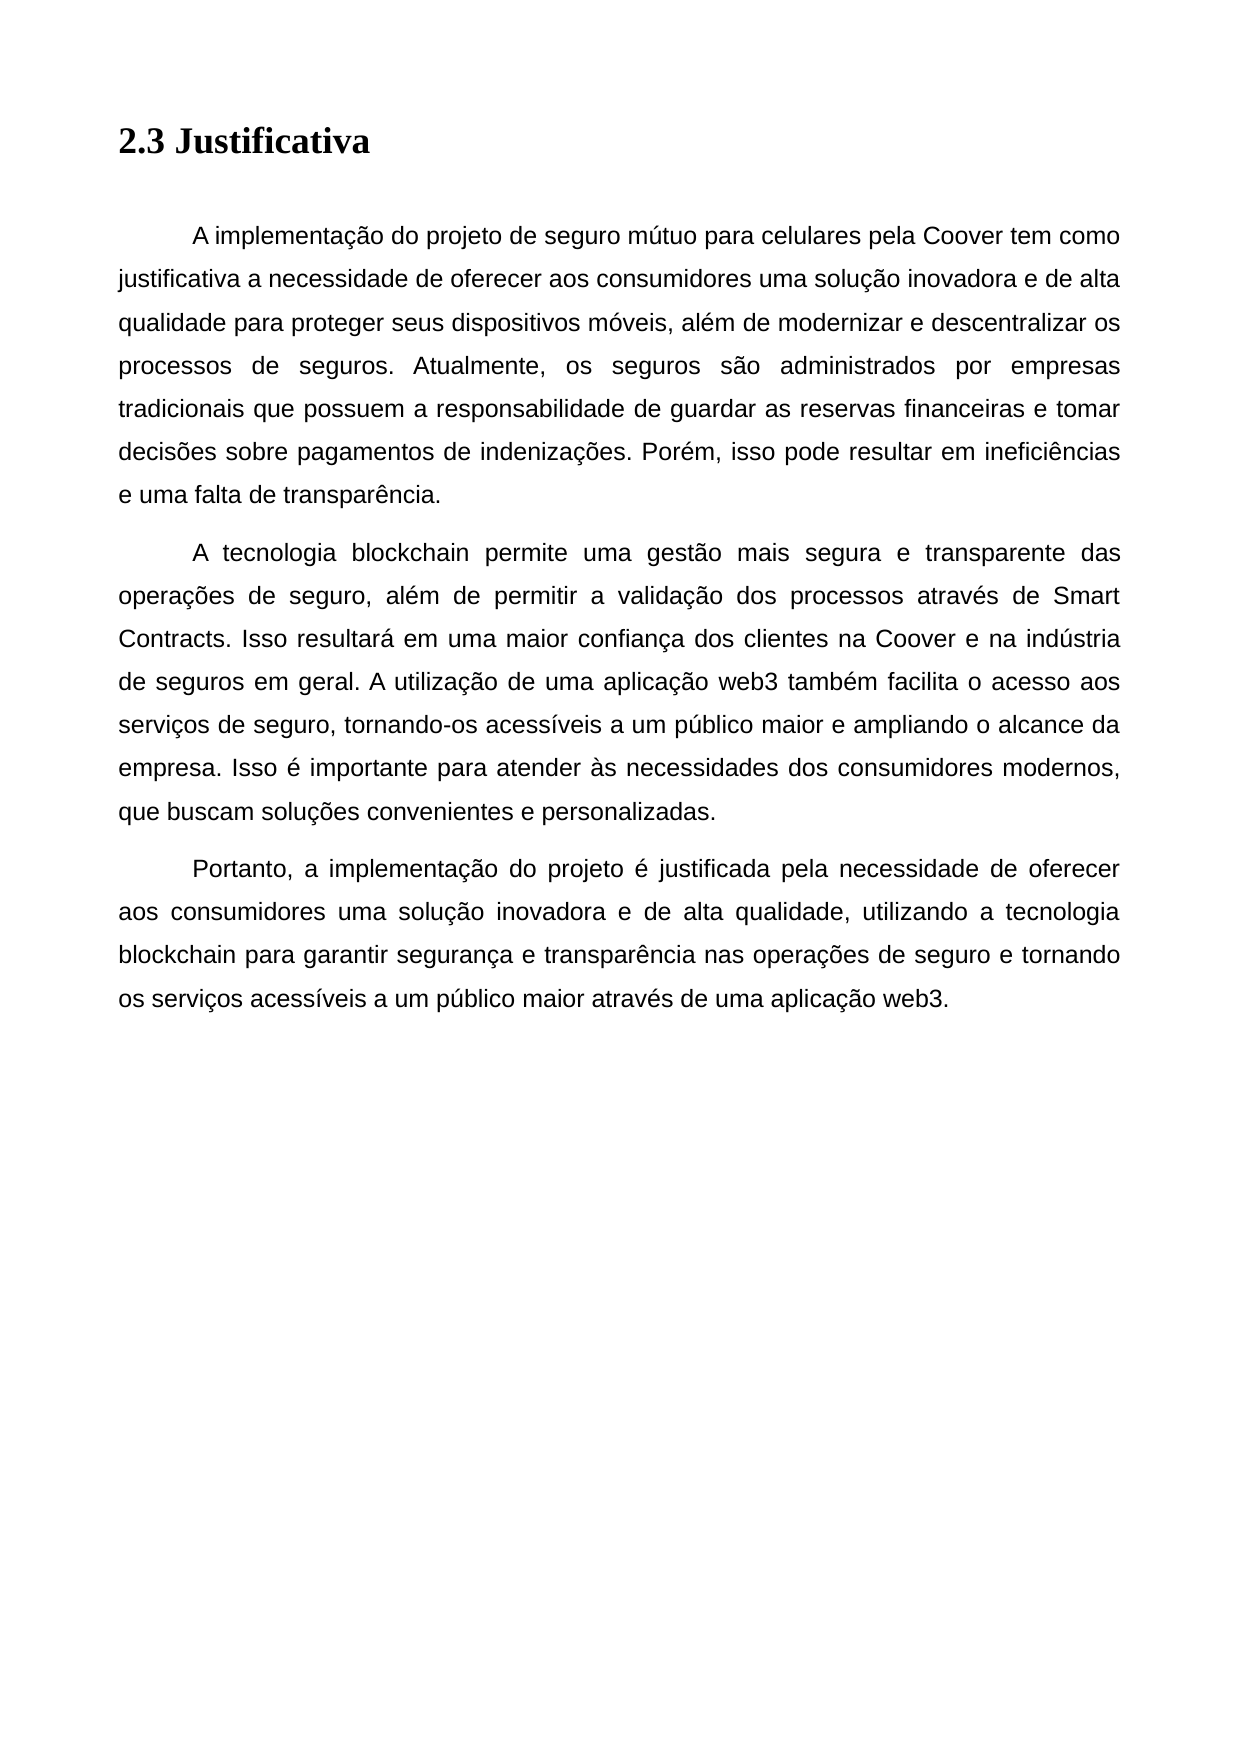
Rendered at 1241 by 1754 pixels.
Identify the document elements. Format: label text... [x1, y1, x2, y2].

subtitle 2.3 Justificativa [118, 118, 1122, 161]
text A tecnologia blockchain permite uma gestão mais segura e transparente das operações de seguro, além de permitir a validação dos processos através de Smart Contracts. Isso resultará em uma maior confiança dos clientes na Coover e na indústria de seguros em geral. A utilização de uma aplicação web3 também facilita o acesso aos serviços de seguro, tornando-os acessíveis a um público maior e ampliando o alcance da empresa. Isso é importante para atender às necessidades dos consumidores modernos, que buscam soluções convenientes e personalizadas. [118, 538, 1122, 825]
text A implementação do projeto de seguro mútuo para celulares pela Coover tem como justificativa a necessidade de oferecer aos consumidores uma solução inovadora e de alta qualidade para proteger seus dispositivos móveis, além de modernizar e descentralizar os processos de seguros. Atualmente, os seguros são administrados por empresas tradicionais que possuem a responsabilidade de guardar as reservas financeiras e tomar decisões sobre pagamentos de indenizações. Porém, isso pode resultar em ineficiências e uma falta de transparência. [118, 221, 1122, 509]
text Portanto, a implementação do projeto é justificada pela necessidade de oferecer aos consumidores uma solução inovadora e de alta qualidade, utilizando a tecnologia blockchain para garantir segurança e transparência nas operações de seguro e tornando os serviços acessíveis a um público maior através de uma aplicação web3. [118, 854, 1122, 1012]
